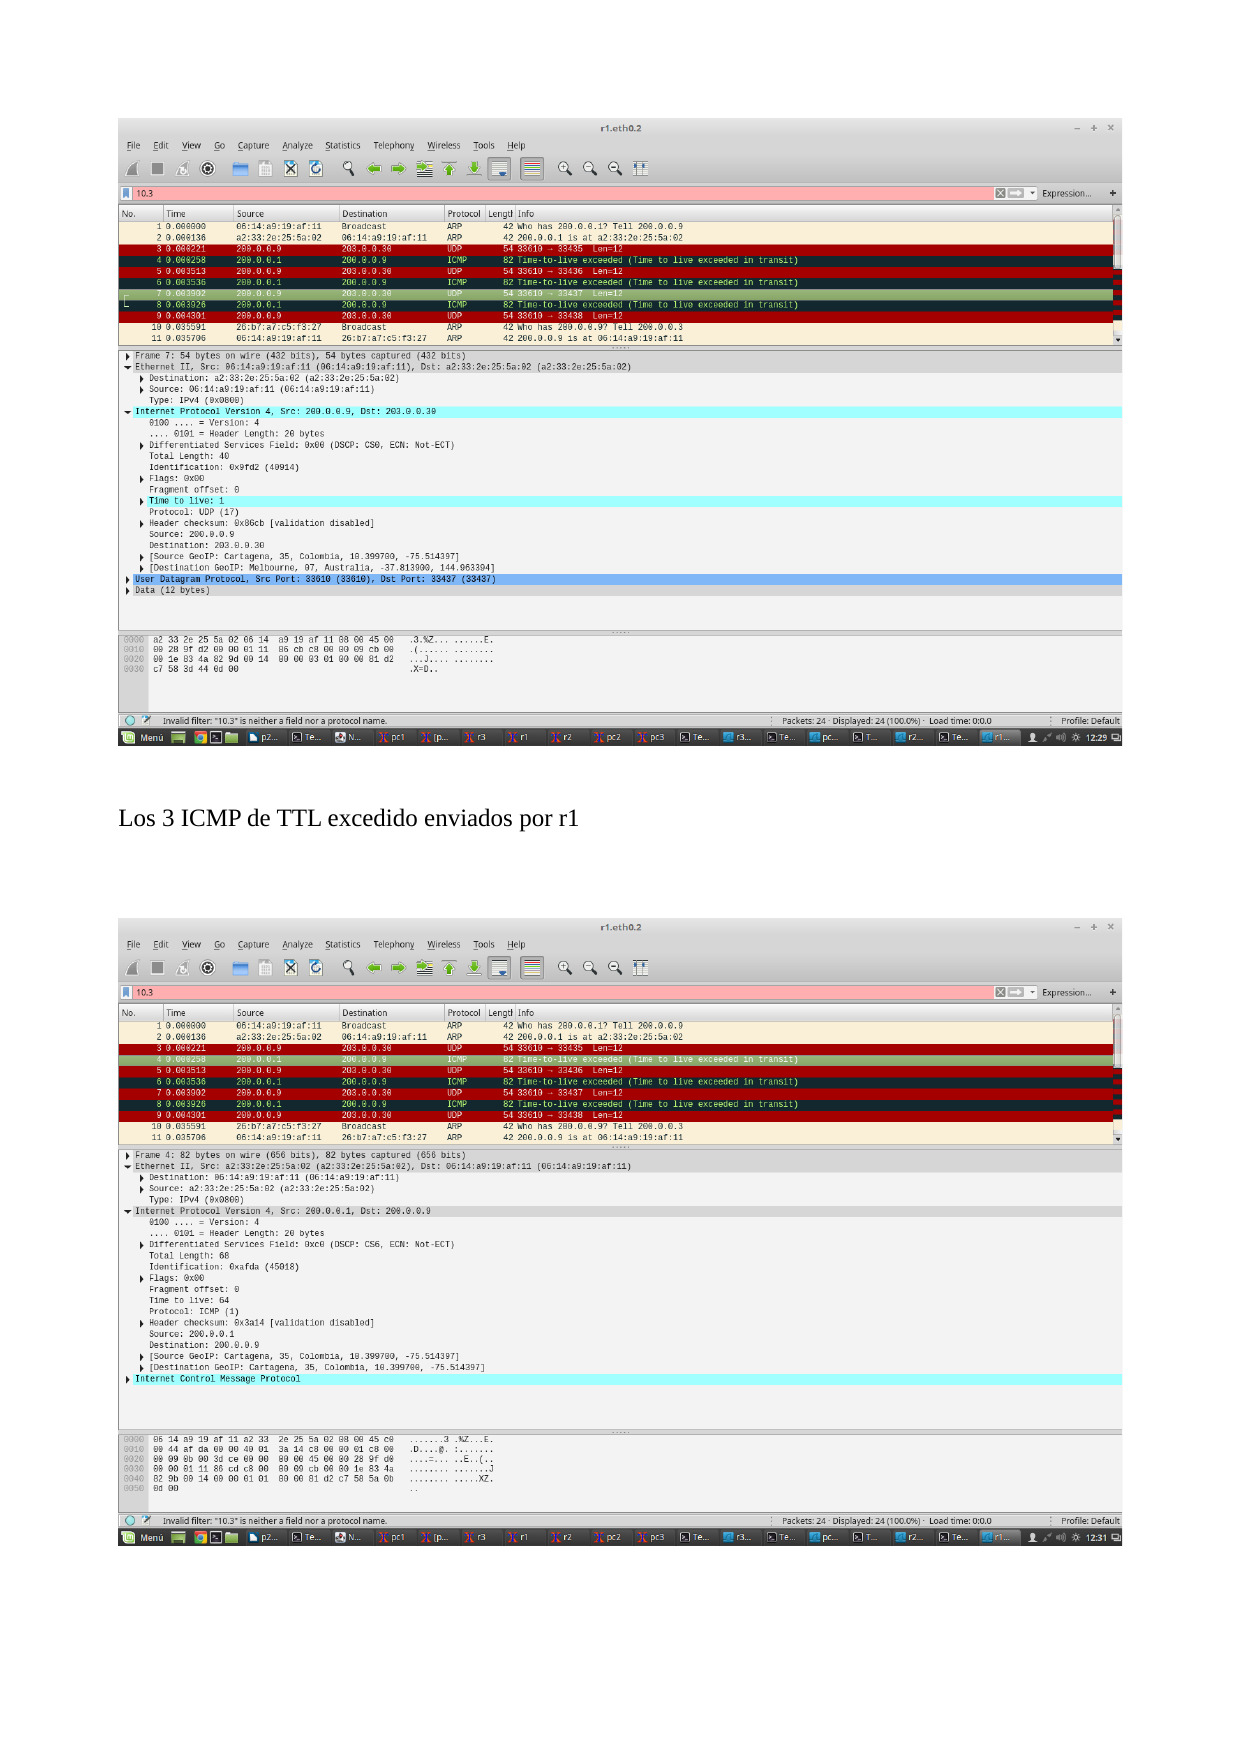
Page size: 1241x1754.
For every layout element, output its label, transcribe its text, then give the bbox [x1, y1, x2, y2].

picture [118, 118, 1123, 746]
picture [118, 918, 1123, 1546]
text Los 3 ICMP de TTL excedido enviados por r1 [118, 803, 1122, 832]
